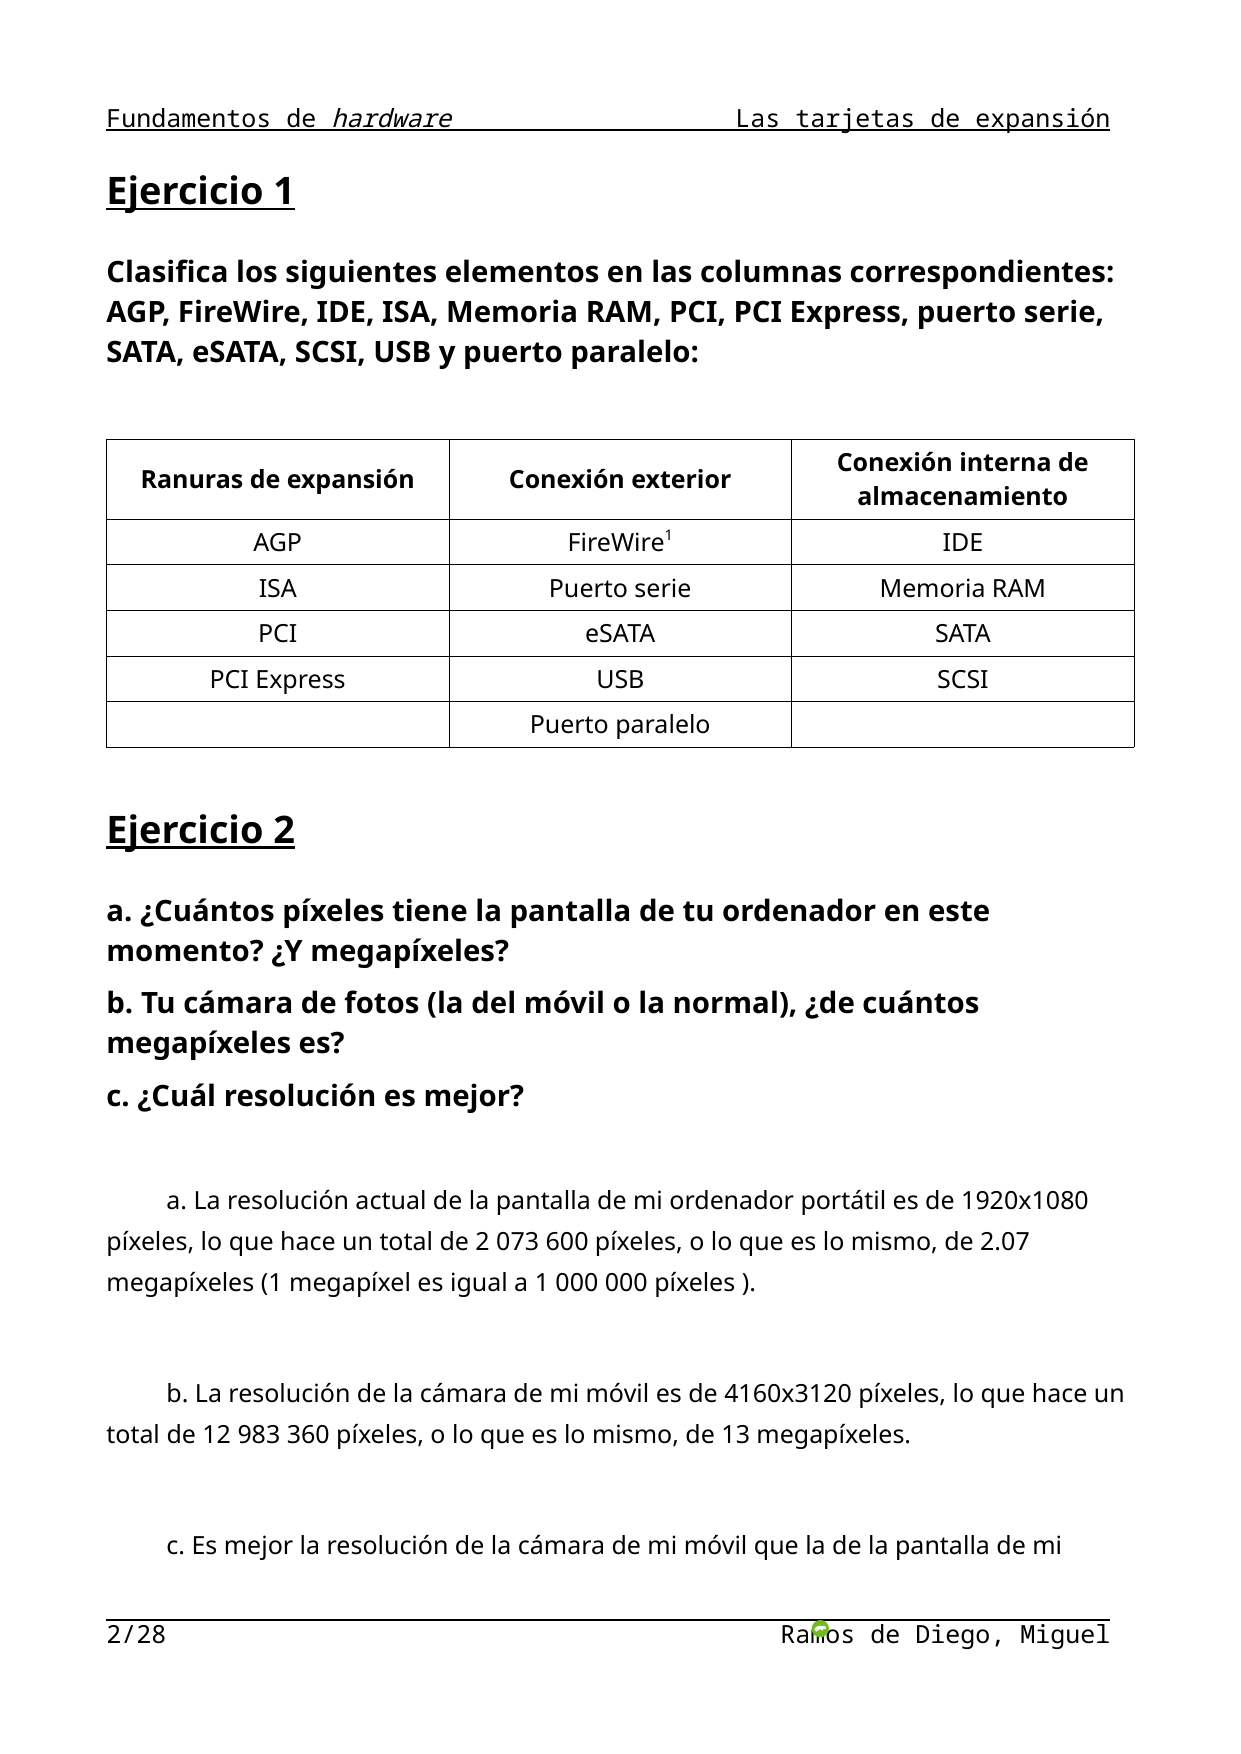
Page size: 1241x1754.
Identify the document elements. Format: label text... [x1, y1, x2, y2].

table_header Ranuras de expansión [107, 440, 449, 519]
table_cell FireWire1 [450, 520, 791, 564]
table_cell IDE [792, 520, 1134, 564]
subtitle Ejercicio 1 [106, 164, 1134, 216]
text c. Es mejor la resolución de la cámara de mi móvil que la de la pantalla de mi [106, 1527, 1134, 1562]
text a. La resolución actual de la pantalla de mi ordenador portátil es de 1920x1080 píxeles, lo que hace un total de 2 073 600 píxeles, o lo que es lo mismo, de 2.07 megapíxeles (1 megapíxel es igual a 1 000 000 píxeles ). [106, 1182, 1134, 1298]
table_cell PCI Express [107, 657, 449, 701]
table_cell SCSI [792, 657, 1134, 701]
table_cell Memoria RAM [792, 565, 1134, 610]
subtitle b. Tu cámara de fotos (la del móvil o la normal), ¿de cuántos megapíxeles es? [106, 982, 1134, 1062]
text b. La resolución de la cámara de mi móvil es de 4160x3120 píxeles, lo que hace un total de 12 983 360 píxeles, o lo que es lo mismo, de 13 megapíxeles. [106, 1375, 1134, 1450]
table_cell [107, 702, 449, 747]
subtitle c. ¿Cuál resolución es mejor? [106, 1074, 1134, 1114]
subtitle Ejercicio 2 [106, 803, 1134, 854]
table_cell USB [450, 657, 791, 701]
table_cell [792, 702, 1134, 747]
subtitle a. ¿Cuántos píxeles tiene la pantalla de tu ordenador en este momento? ¿Y megapíxeles? [106, 890, 1134, 970]
table_cell Puerto serie [450, 565, 791, 610]
table_header Conexión exterior [450, 440, 791, 519]
table_cell PCI [107, 611, 449, 656]
subtitle Clasifica los siguientes elementos en las columnas correspondientes: AGP, FireWire, IDE, ISA, Memoria RAM, PCI, PCI Express, puerto serie, SATA, eSATA, SCSI, USB y puerto paralelo: [106, 251, 1134, 371]
table_cell SATA [792, 611, 1134, 656]
table_header Conexión interna de almacenamiento [792, 440, 1134, 519]
table_cell ISA [107, 565, 449, 610]
table_cell AGP [107, 520, 449, 564]
table_cell eSATA [450, 611, 791, 656]
table_cell Puerto paralelo [450, 702, 791, 747]
